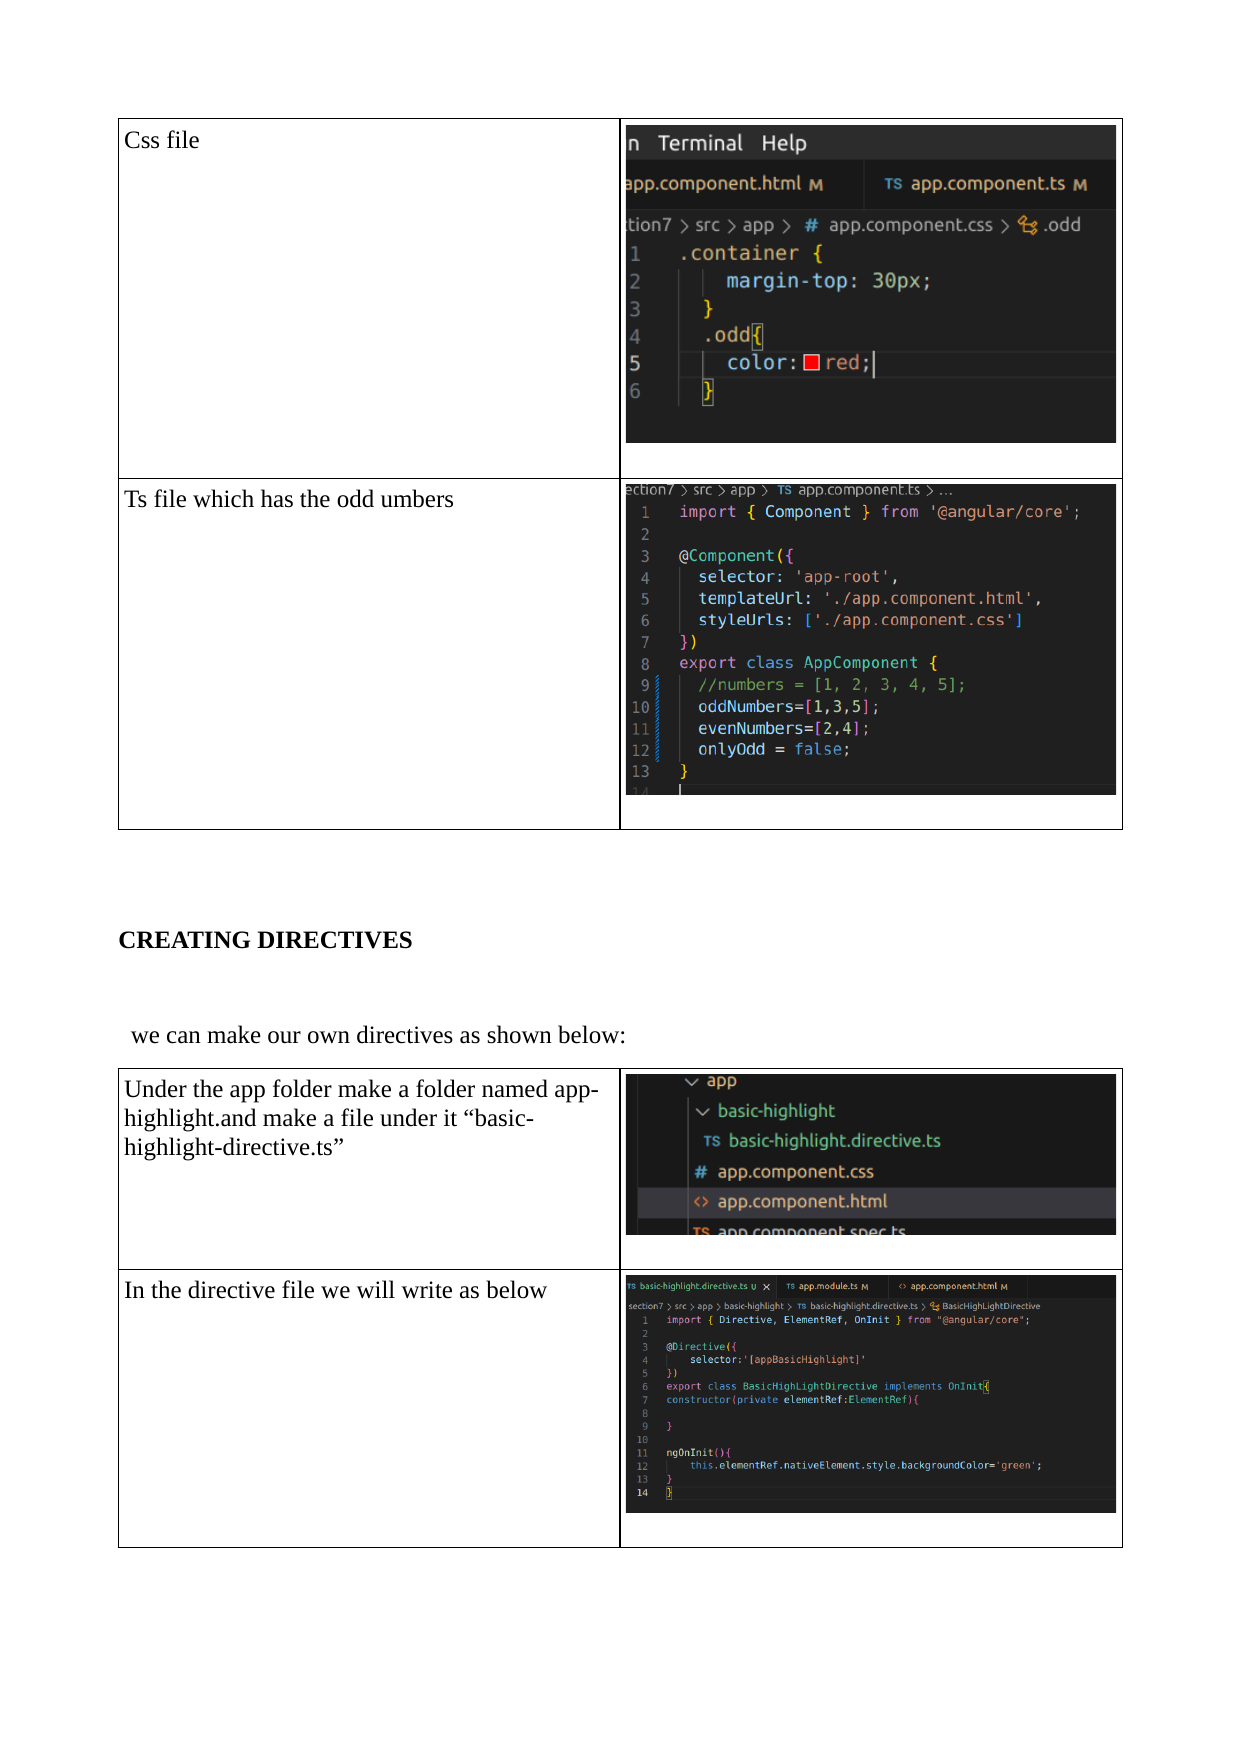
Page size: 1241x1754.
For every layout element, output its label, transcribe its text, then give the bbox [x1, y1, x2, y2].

picture [625, 1074, 1117, 1235]
table_header Under the app folder make a folder named app-highlight.and make a file under it “basic-highlight-directive.ts” [119, 1069, 619, 1269]
picture [625, 484, 1117, 795]
table_cell In the directive file we will write as below [119, 1270, 619, 1547]
picture [625, 125, 1117, 443]
table_cell [621, 119, 1122, 477]
table_header [621, 1069, 1122, 1269]
table_cell [621, 1270, 1122, 1547]
picture [625, 1275, 1117, 1513]
table_cell Ts file which has the odd umbers [119, 479, 619, 829]
table_cell [621, 479, 1122, 829]
table_cell Css file [119, 119, 619, 477]
text we can make our own directives as shown below: [118, 1020, 1122, 1049]
text CREATING DIRECTIVES [118, 925, 1122, 954]
